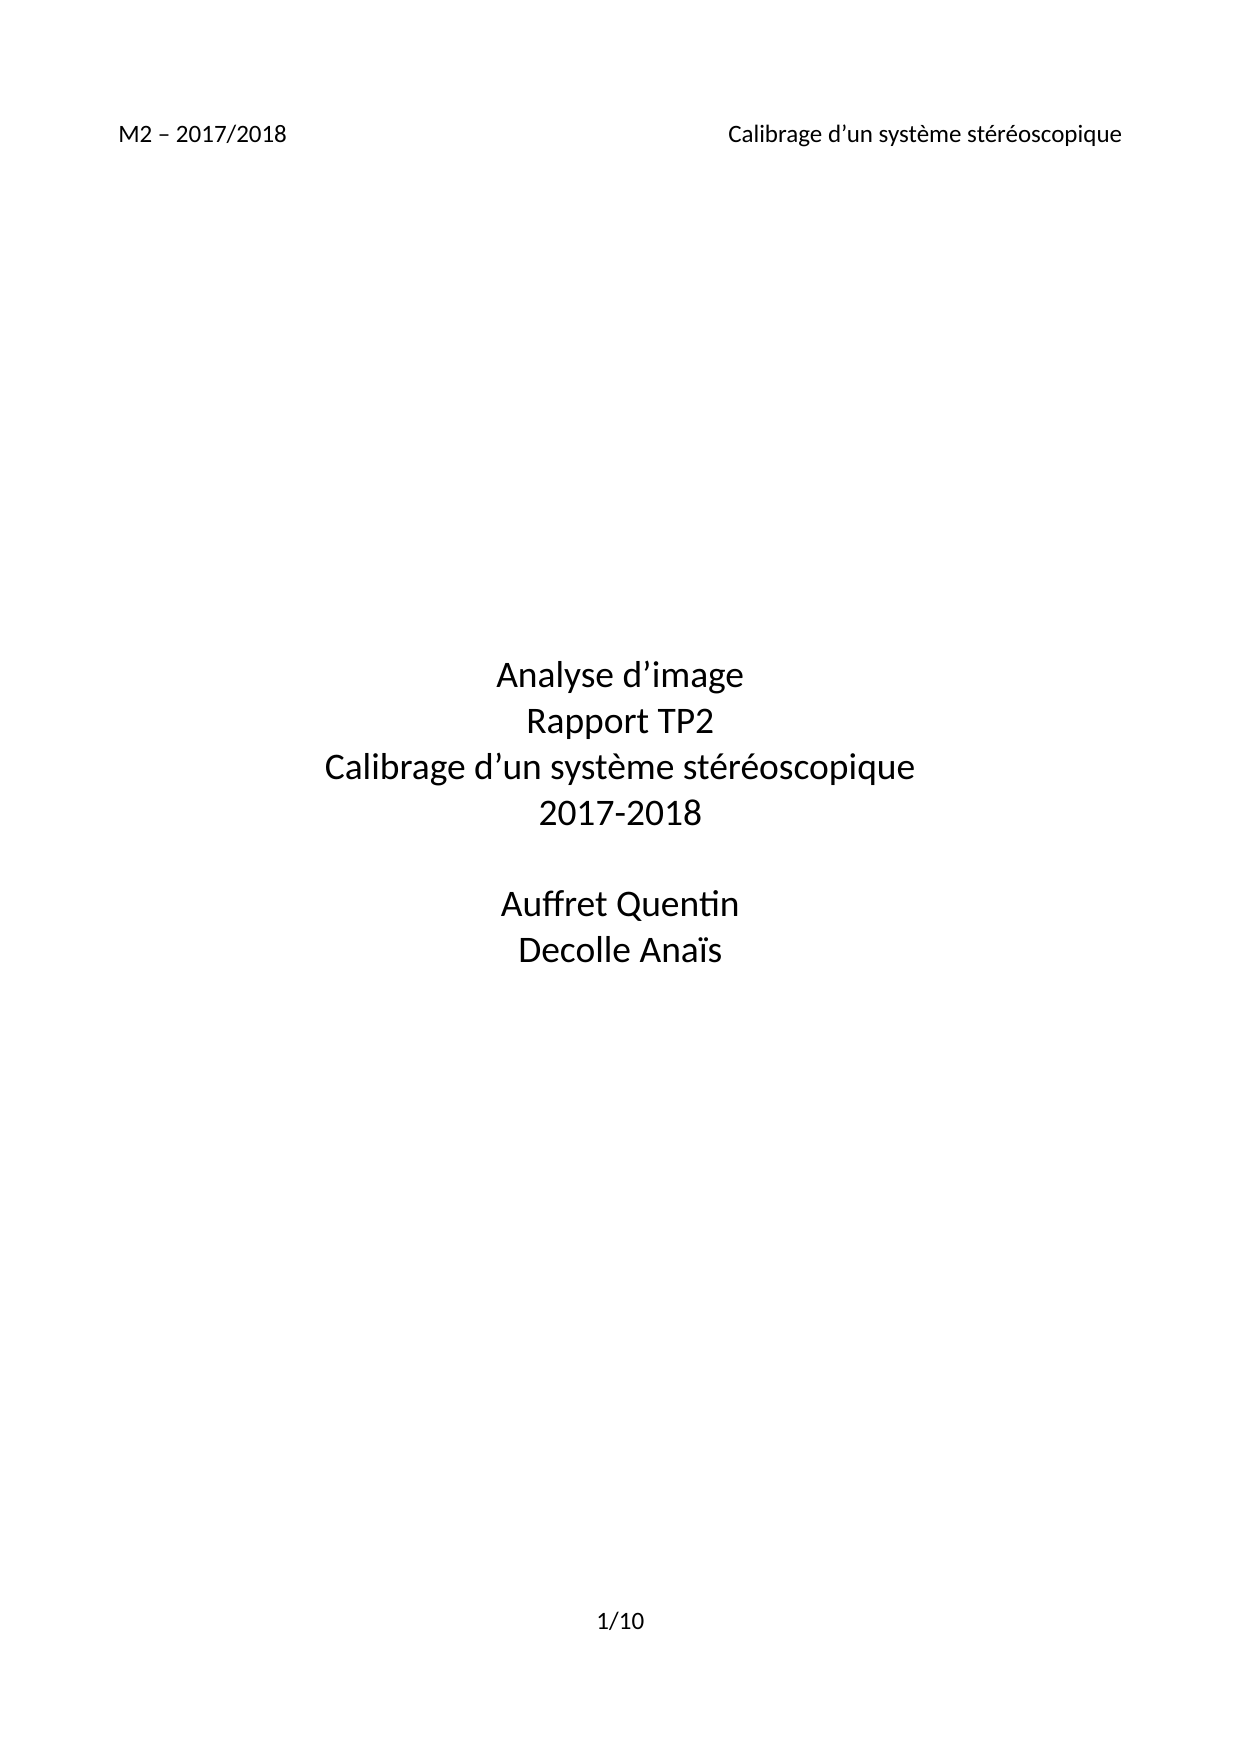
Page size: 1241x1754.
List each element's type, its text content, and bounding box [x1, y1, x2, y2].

text 2017-2018 [118, 789, 1122, 834]
text Decolle Anaïs [118, 926, 1122, 972]
text Rapport TP2 [118, 697, 1122, 743]
text Calibrage d’un système stéréoscopique [118, 743, 1122, 789]
text Auffret Quentin [118, 880, 1122, 926]
text Analyse d’image [118, 651, 1122, 697]
